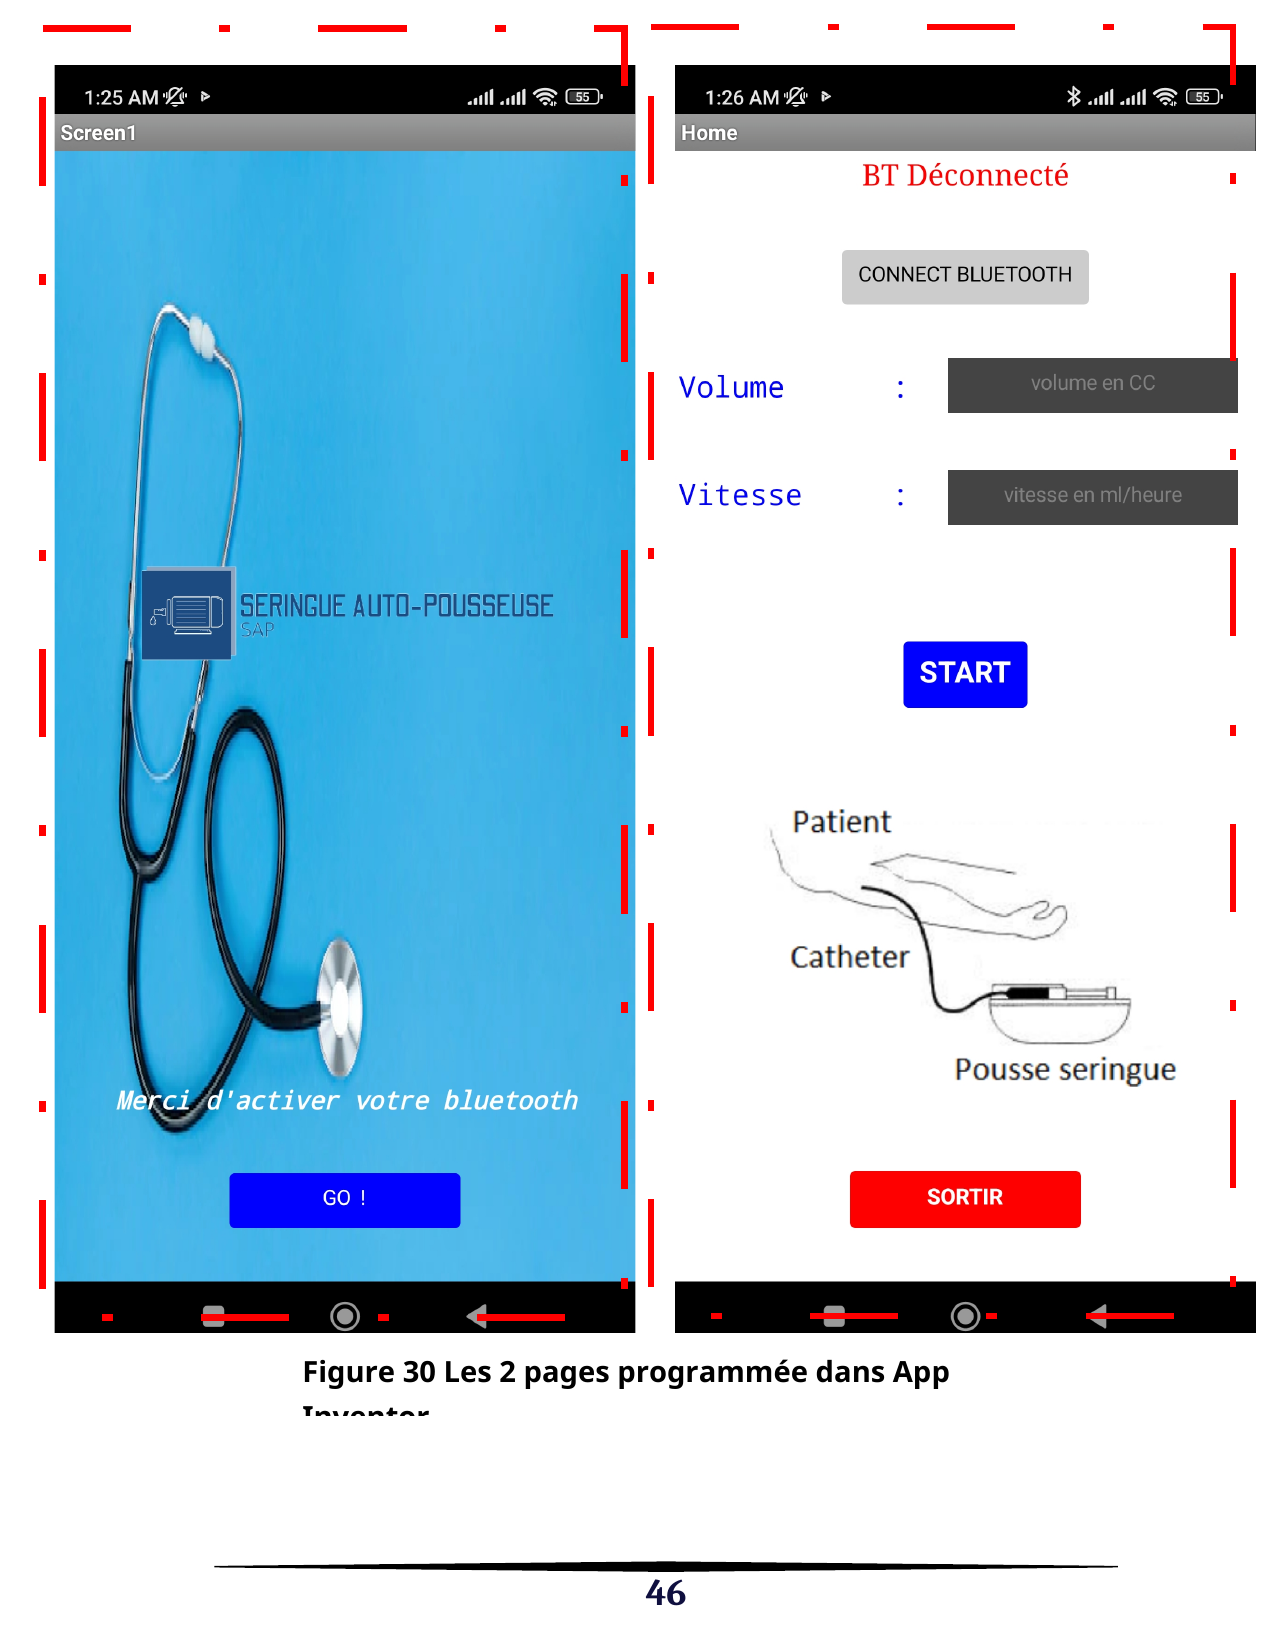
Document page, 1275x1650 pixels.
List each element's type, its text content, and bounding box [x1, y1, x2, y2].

text Figure 30 Les 2 pages programmée dans App Inventor. [302, 1351, 1063, 1416]
